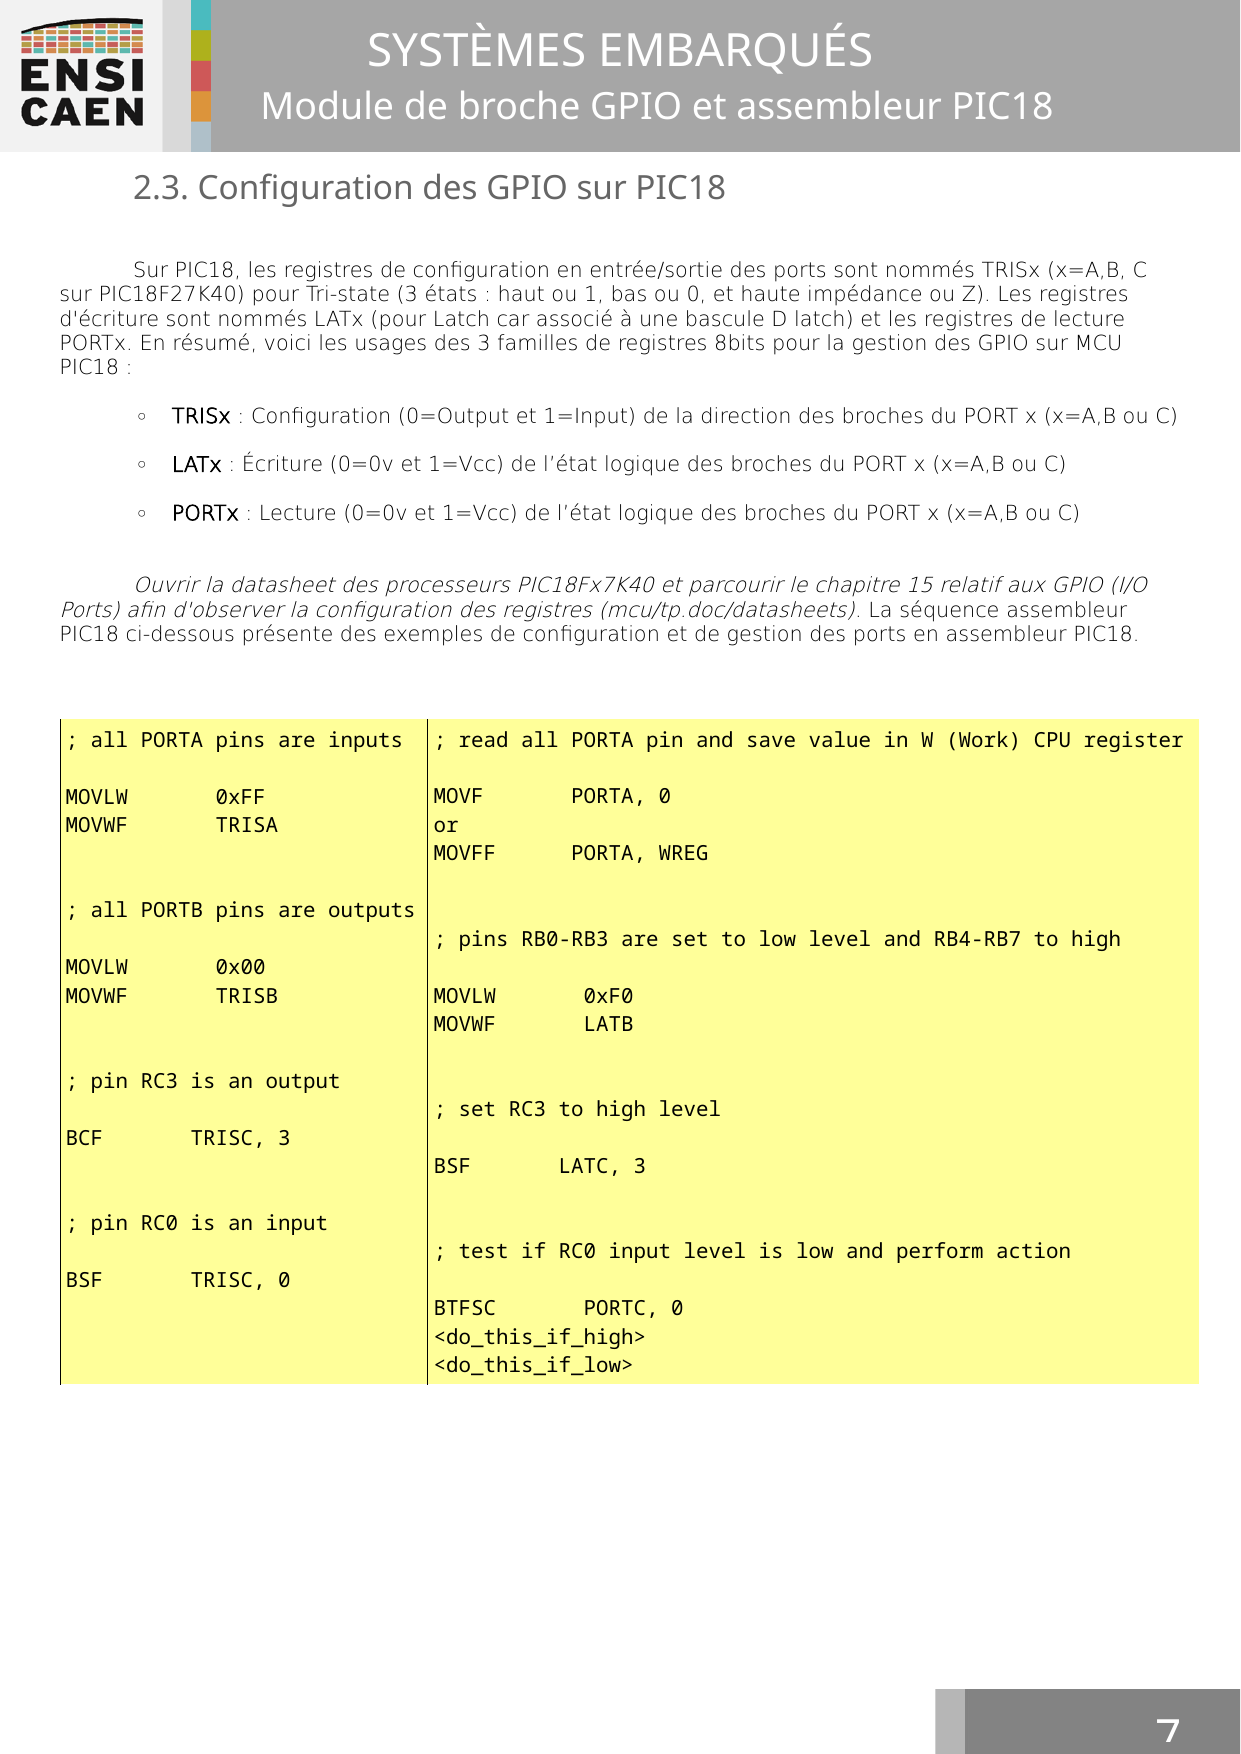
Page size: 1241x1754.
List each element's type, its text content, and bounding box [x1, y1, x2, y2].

picture [935, 1689, 1241, 1754]
text Sur PIC18, les registres de configuration en entrée/sortie des ports sont nommés TRISx (x=A,B, C sur PIC18F27K40) pour Tri-state (3 états : haut ou 1, bas ou 0, et haute impédance ou Z). Les registres d'écriture sont nommés LATx (pour Latch car associé à une bascule D latch) et les registres de lecture PORTx. En résumé, voici les usages des 3 familles de registres 8bits pour la gestion des GPIO sur MCU PIC18 : [59, 258, 1181, 379]
list LATx : Écriture (0=0v et 1=Vcc) de l’état logique des broches du PORT x (x=A,B ou C) [134, 452, 1181, 476]
picture [0, 0, 1241, 152]
table_header ; all PORTA pins are inputs MOVLW 0xFF MOVWF TRISA ; all PORTB pins are outputs MOVLW 0x00 MOVWF TRISB ; pin RC3 is an output BCF TRISC, 3 ; pin RC0 is an input BSF TRISC, 0 [61, 719, 427, 1384]
list PORTx : Lecture (0=0v et 1=Vcc) de l’état logique des broches du PORT x (x=A,B ou C) [134, 501, 1181, 525]
table_header ; read all PORTA pin and save value in W (Work) CPU register MOVF PORTA, 0 or MOVFF PORTA, WREG ; pins RB0-RB3 are set to low level and RB4-RB7 to high MOVLW 0xF0 MOVWF LATB ; set RC3 to high level BSF LATC, 3 ; test if RC0 input level is low and perform action BTFSC PORTC, 0 <do_this_if_high> <do_this_if_low> [428, 719, 1199, 1384]
text 2.3. Configuration des GPIO sur PIC18 [59, 164, 1181, 209]
list TRISx : Configuration (0=Output et 1=Input) de la direction des broches du PORT x (x=A,B ou C) [134, 404, 1181, 428]
text Ouvrir la datasheet des processeurs PIC18Fx7K40 et parcourir le chapitre 15 relatif aux GPIO (I/O Ports) afin d'observer la configuration des registres (mcu/tp.doc/datasheets). La séquence assembleur PIC18 ci-dessous présente des exemples de configuration et de gestion des ports en assembleur PIC18. [59, 573, 1181, 646]
